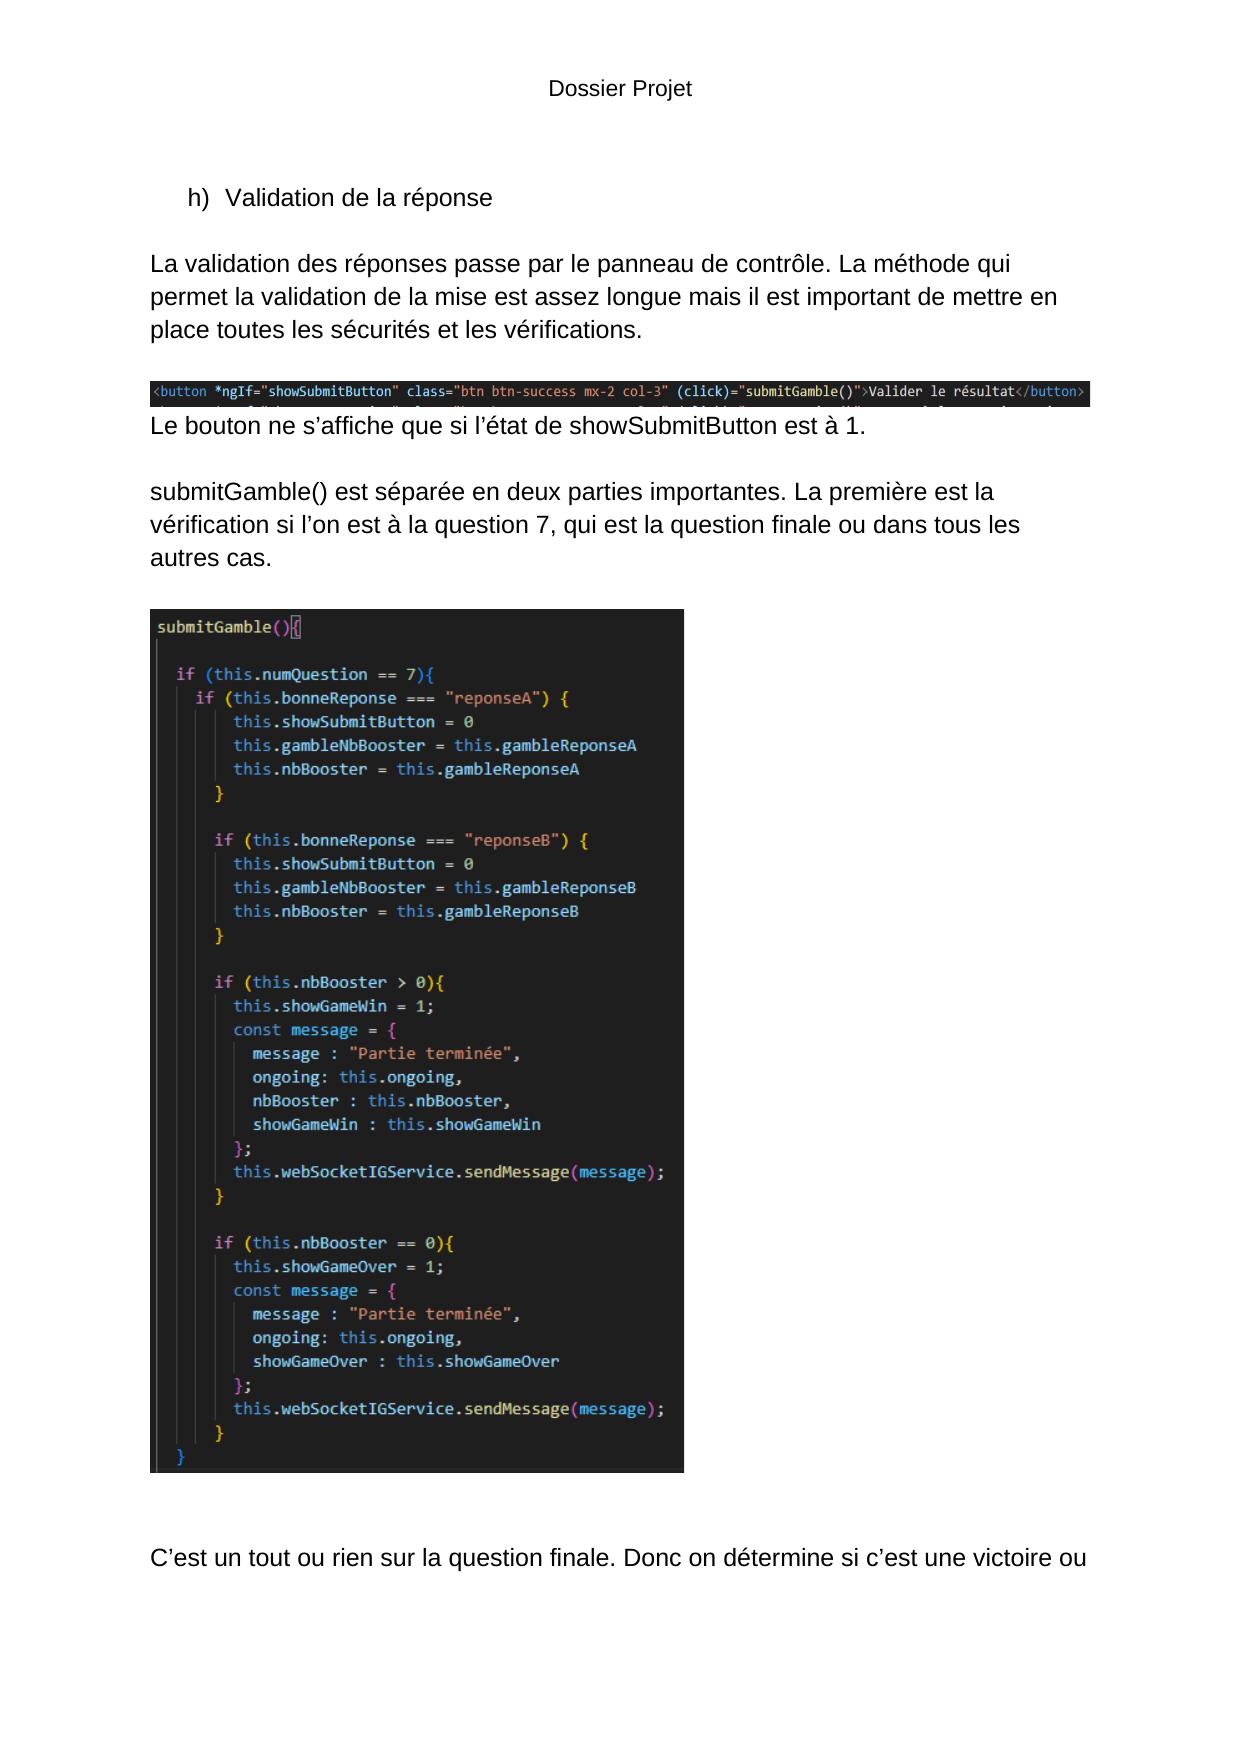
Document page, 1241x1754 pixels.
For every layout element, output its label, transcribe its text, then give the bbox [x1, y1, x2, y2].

text Le bouton ne s’affiche que si l’état de showSubmitButton est à 1. [150, 411, 1090, 440]
picture [150, 609, 685, 1473]
text submitGamble() est séparée en deux parties importantes. La première est la vérification si l’on est à la question 7, qui est la question finale ou dans tous les autres cas. [150, 477, 1090, 572]
text C’est un tout ou rien sur la question finale. Donc on détermine si c’est une victoire ou [150, 1543, 1090, 1571]
list Validation de la réponse [187, 183, 1090, 212]
picture [150, 381, 1091, 407]
text La validation des réponses passe par le panneau de contrôle. La méthode qui permet la validation de la mise est assez longue mais il est important de mettre en place toutes les sécurités et les vérifications. [150, 249, 1090, 344]
